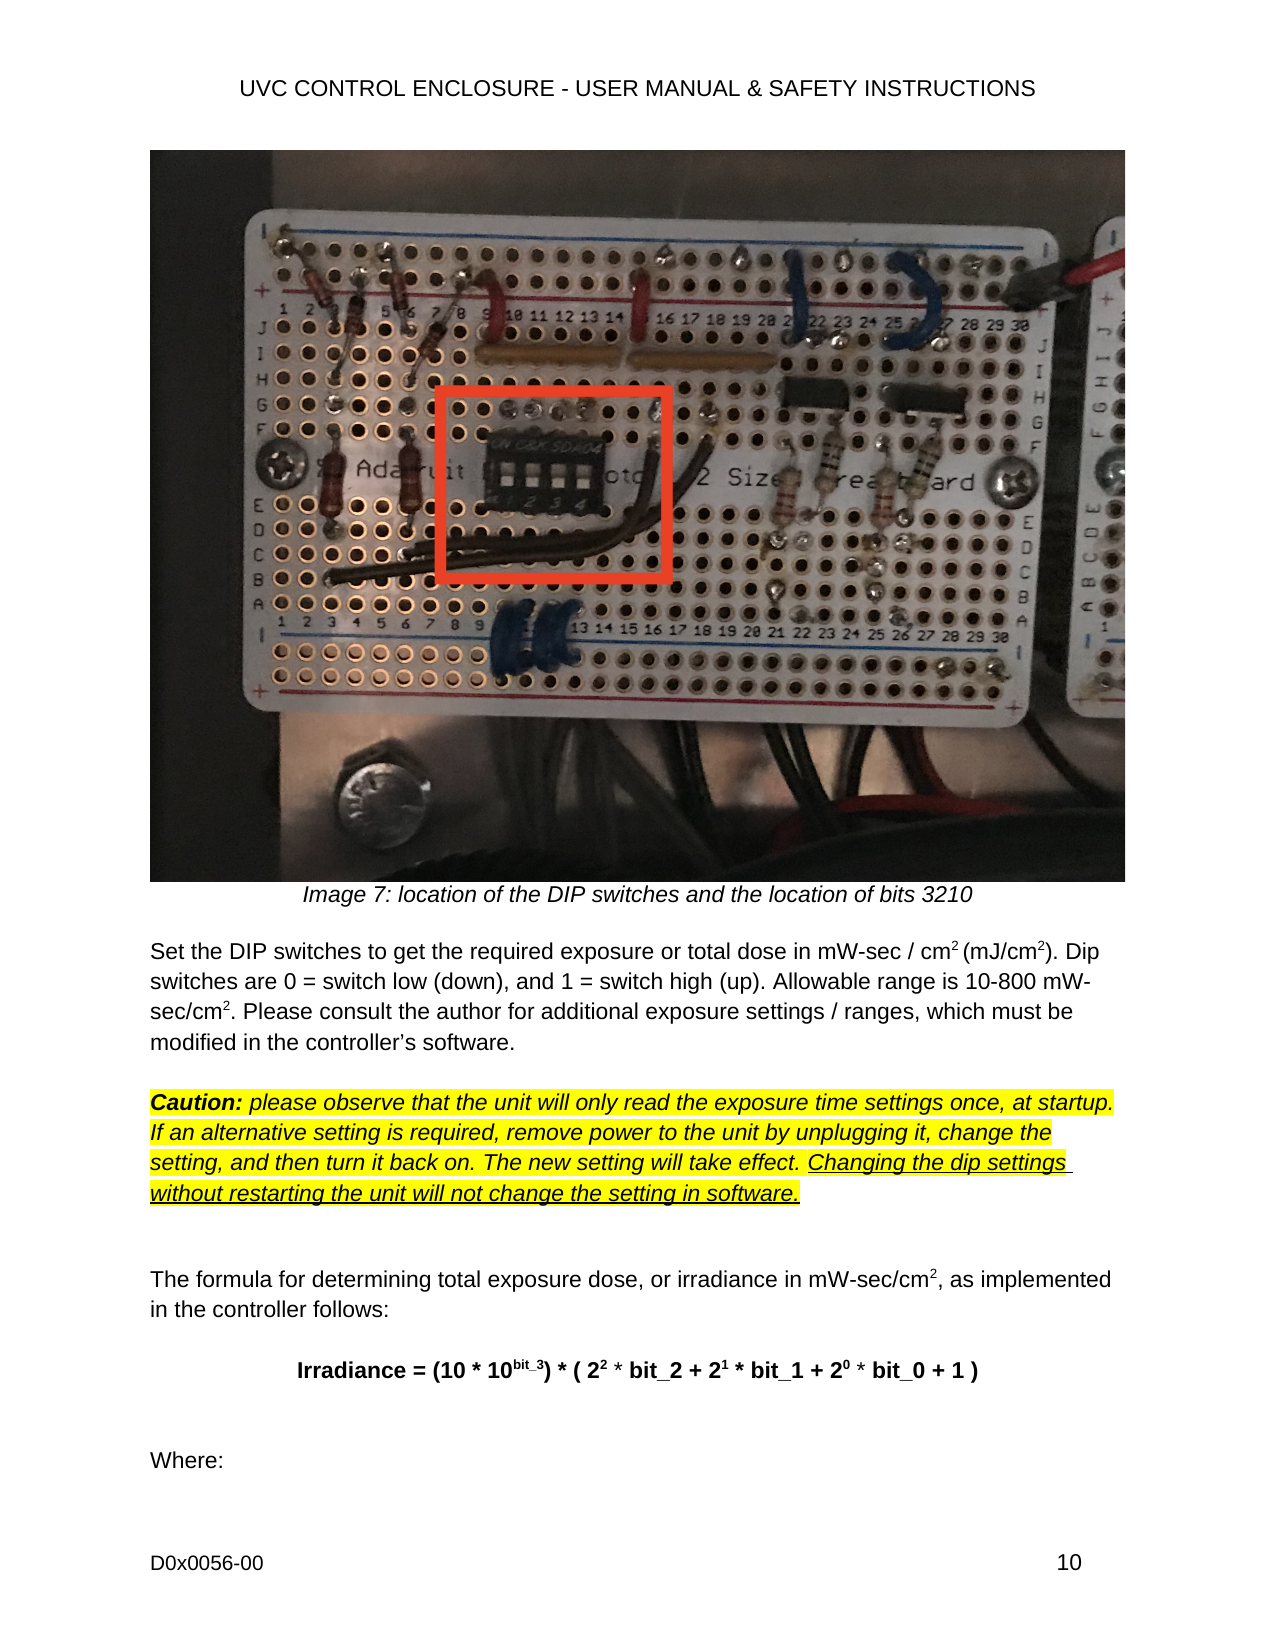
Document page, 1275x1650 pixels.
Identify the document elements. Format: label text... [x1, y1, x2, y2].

text The formula for determining total exposure dose, or irradiance in mW-sec/cm2, as implemented in the controller follows: [150, 1266, 1125, 1323]
text Where: [150, 1447, 1125, 1474]
text Caution: please observe that the unit will only read the exposure time settings once, at startup. If an alternative setting is required, remove power to the unit by unplugging it, change the setting, and then turn it back on. The new setting will take effect. Changing the dip settings without restarting the unit will not change the setting in software. [150, 1089, 1125, 1206]
picture [150, 150, 1125, 882]
text Irradiance = (10 * 10bit_3) * ( 22 * bit_2 + 21 * bit_1 + 20 * bit_0 + 1 ) [150, 1357, 1125, 1383]
text Image 7: location of the DIP switches and the location of bits 3210 [150, 882, 1125, 908]
text Set the DIP switches to get the required exposure or total dose in mW-sec / cm2 (mJ/cm2). Dip switches are 0 = switch low (down), and 1 = switch high (up). Allowable range is 10-800 mW-sec/cm2. Please consult the author for additional exposure settings / ranges, which must be modified in the controller’s software. [150, 938, 1125, 1055]
